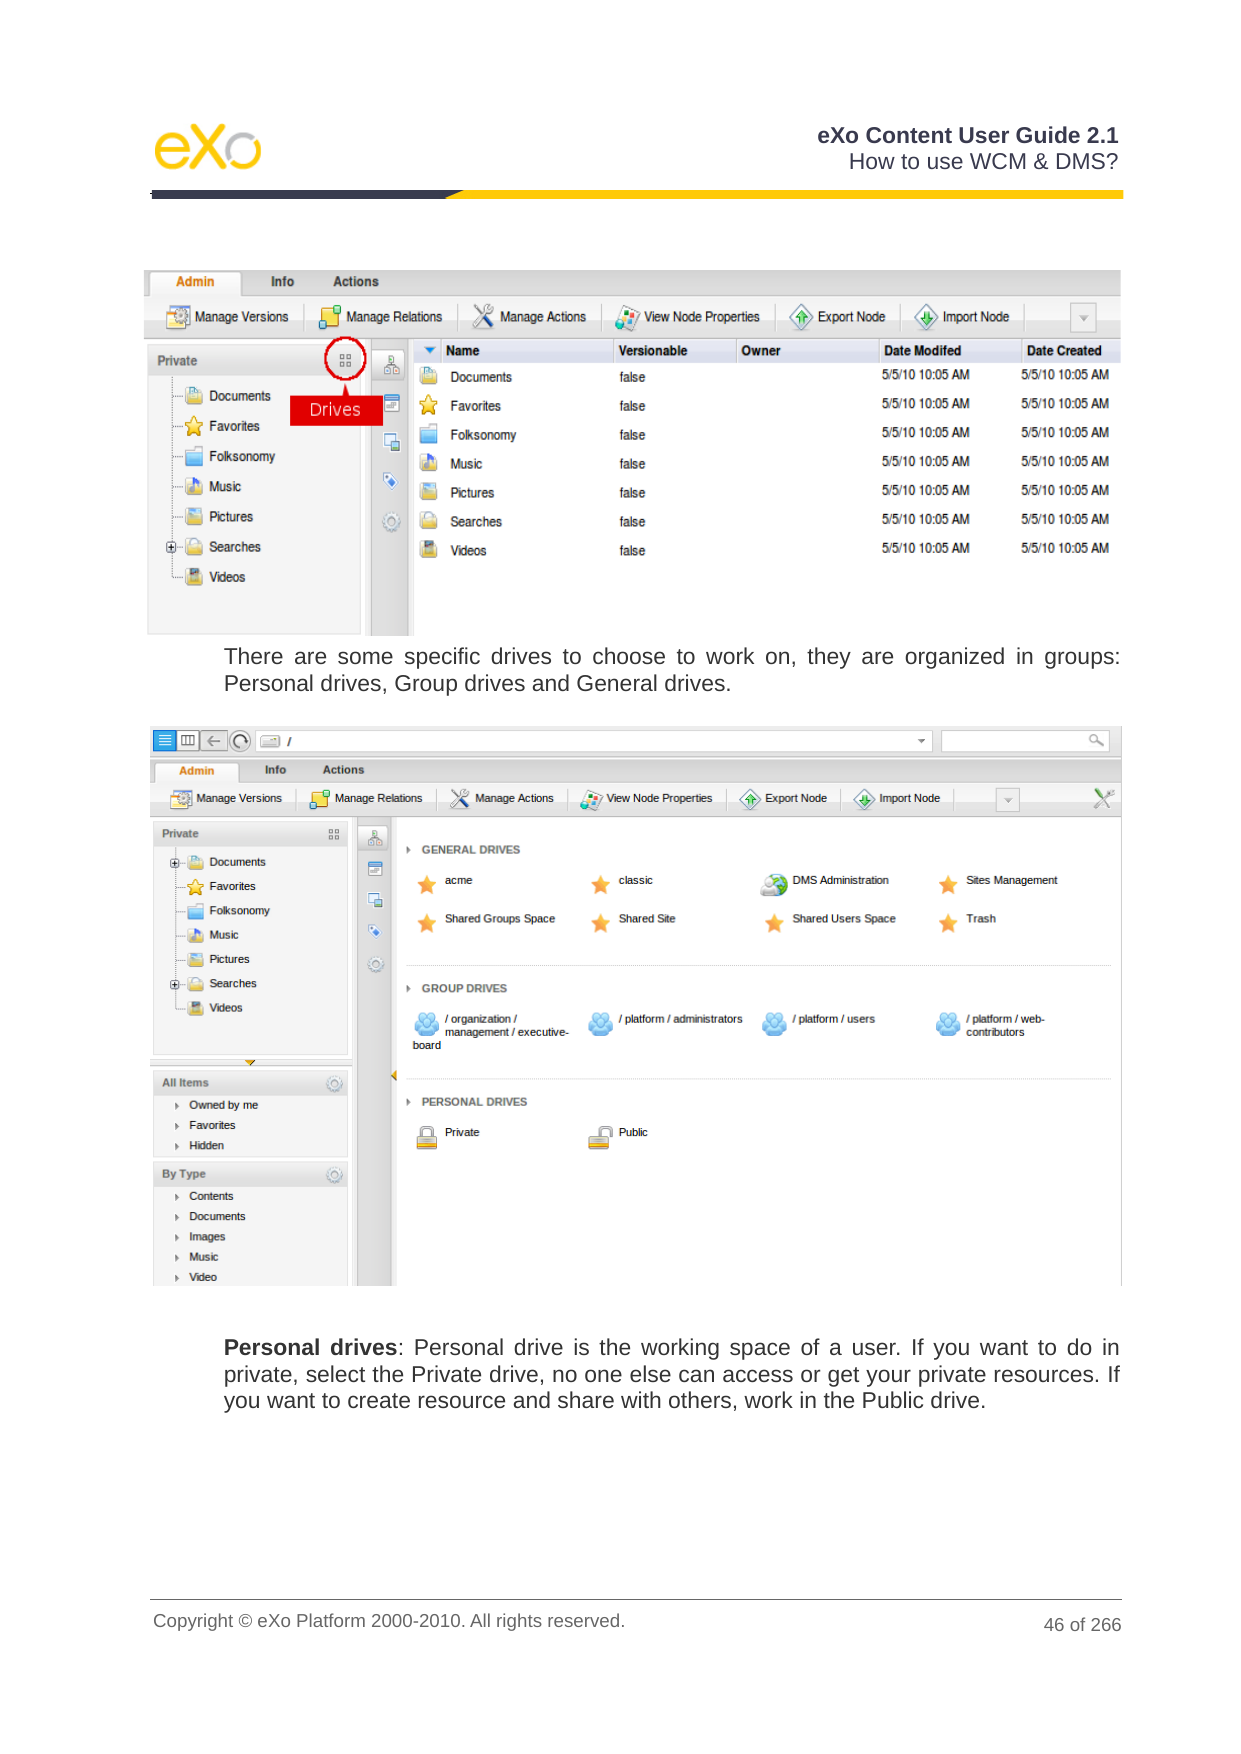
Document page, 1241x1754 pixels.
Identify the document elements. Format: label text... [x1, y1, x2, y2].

picture [151, 190, 1124, 199]
text There are some specific drives to choose to work on, they are organized in groups: Personal drives, Group drives and General drives. [223, 278, 1122, 696]
picture [143, 270, 1121, 636]
picture [150, 726, 1122, 1286]
picture [155, 123, 262, 170]
text Personal drives: Personal drive is the working space of a user. If you want to do in private, select the Private drive, no one else can access or get your private resources. If you want to create resource and share with others, work in the Public drive. [223, 1334, 1122, 1413]
